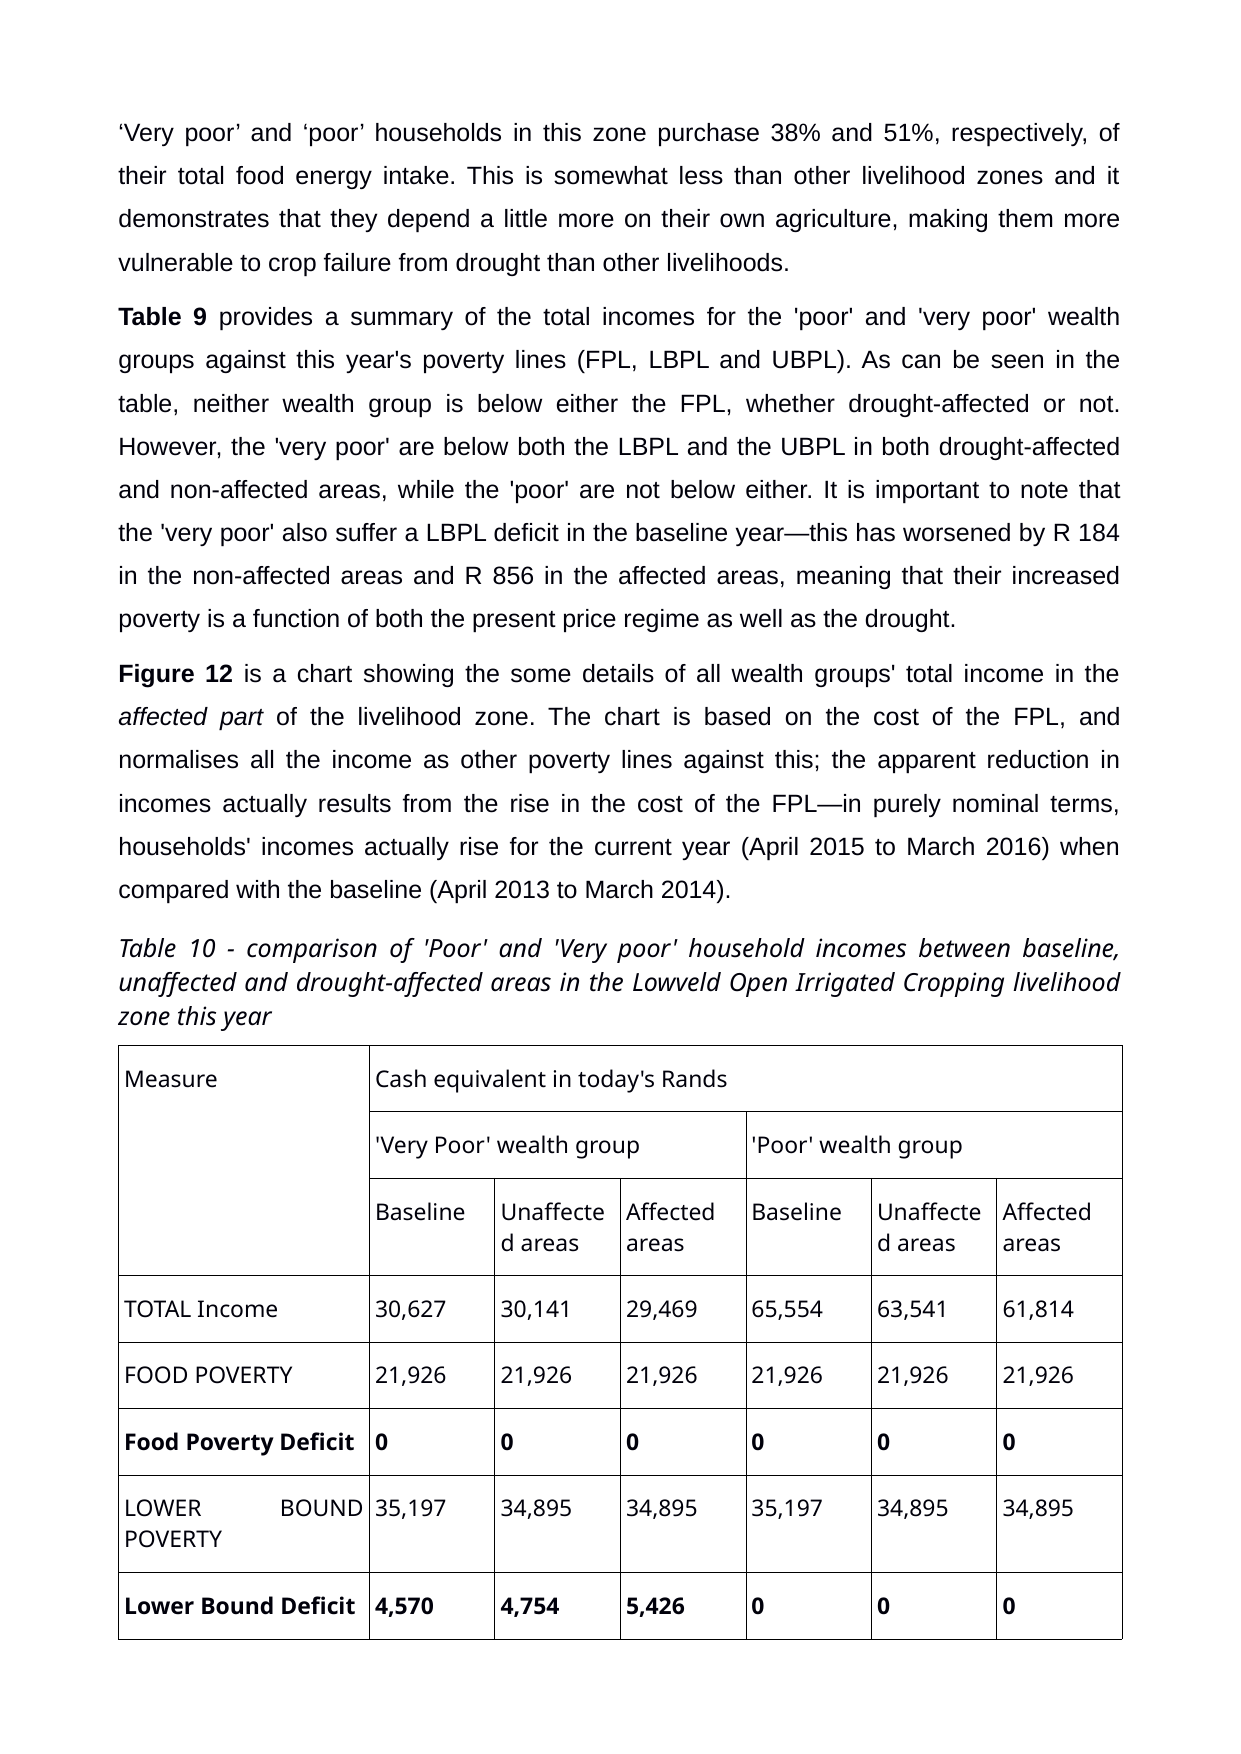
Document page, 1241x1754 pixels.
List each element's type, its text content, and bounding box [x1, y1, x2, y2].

table_cell 0 [872, 1409, 996, 1474]
table_cell LOWER BOUND POVERTY [119, 1476, 369, 1572]
table_cell Unaffected areas [495, 1179, 620, 1275]
table_cell Food Poverty Deficit [119, 1409, 369, 1474]
table_cell 21,926 [872, 1343, 996, 1408]
table_cell 21,926 [370, 1343, 494, 1408]
table_cell 34,895 [495, 1476, 620, 1572]
table_cell 0 [370, 1409, 494, 1474]
table_cell 30,141 [495, 1276, 620, 1342]
table_cell 0 [495, 1409, 620, 1474]
table_cell Affected areas [621, 1179, 746, 1275]
table_cell 34,895 [621, 1476, 746, 1572]
table_cell 0 [872, 1573, 996, 1638]
table_cell FOOD POVERTY [119, 1343, 369, 1408]
table_cell 61,814 [997, 1276, 1122, 1342]
table_cell 35,197 [747, 1476, 871, 1572]
text Table 10 - comparison of 'Poor' and 'Very poor' household incomes between baseline, unaffected and drought-affected areas in the Lowveld Open Irrigated Cropping livelihood zone this year [118, 930, 1122, 1033]
table_cell 21,926 [747, 1343, 871, 1408]
table_cell 4,570 [370, 1573, 494, 1638]
table_cell Baseline [370, 1179, 494, 1275]
table_cell 34,895 [872, 1476, 996, 1572]
table_cell 35,197 [370, 1476, 494, 1572]
table_cell Baseline [747, 1179, 871, 1275]
table_cell 21,926 [495, 1343, 620, 1408]
table_cell 30,627 [370, 1276, 494, 1342]
text Figure 12 is a chart showing the some details of all wealth groups' total income in the affected part of the livelihood zone. The chart is based on the cost of the FPL, and normalises all the income as other poverty lines against this; the apparent reduction in incomes actually results from the rise in the cost of the FPL—in purely nominal terms, households' incomes actually rise for the current year (April 2015 to March 2016) when compared with the baseline (April 2013 to March 2014). [118, 659, 1122, 903]
table_cell TOTAL Income [119, 1276, 369, 1342]
table_cell 0 [621, 1409, 746, 1474]
table_cell Unaffected areas [872, 1179, 996, 1275]
table_cell 63,541 [872, 1276, 996, 1342]
table_cell 5,426 [621, 1573, 746, 1638]
text Table 9 provides a summary of the total incomes for the 'poor' and 'very poor' wealth groups against this year's poverty lines (FPL, LBPL and UBPL). As can be seen in the table, neither wealth group is below either the FPL, whether drought-affected or not. However, the 'very poor' are below both the LBPL and the UBPL in both drought-affected and non-affected areas, while the 'poor' are not below either. It is important to note that the 'very poor' also suffer a LBPL deficit in the baseline year—this has worsened by R 184 in the non-affected areas and R 856 in the affected areas, meaning that their increased poverty is a function of both the present price regime as well as the drought. [118, 302, 1122, 633]
table_header Cash equivalent in today's Rands [370, 1046, 1122, 1111]
table_cell 0 [747, 1573, 871, 1638]
table_cell 34,895 [997, 1476, 1122, 1572]
table_cell 'Poor' wealth group [747, 1112, 1122, 1178]
table_cell 29,469 [621, 1276, 746, 1342]
table_cell Affected areas [997, 1179, 1122, 1275]
table_cell 0 [997, 1409, 1122, 1474]
table_cell 'Very Poor' wealth group [370, 1112, 746, 1178]
table_cell Lower Bound Deficit [119, 1573, 369, 1638]
text ‘Very poor’ and ‘poor’ households in this zone purchase 38% and 51%, respectively, of their total food energy intake. This is somewhat less than other livelihood zones and it demonstrates that they depend a little more on their own agriculture, making them more vulnerable to crop failure from drought than other livelihoods. [118, 118, 1122, 276]
table_cell 65,554 [747, 1276, 871, 1342]
table_header Measure [119, 1046, 369, 1275]
table_cell 0 [997, 1573, 1122, 1638]
table_cell 21,926 [997, 1343, 1122, 1408]
table_cell 21,926 [621, 1343, 746, 1408]
table_cell 0 [747, 1409, 871, 1474]
table_cell 4,754 [495, 1573, 620, 1638]
